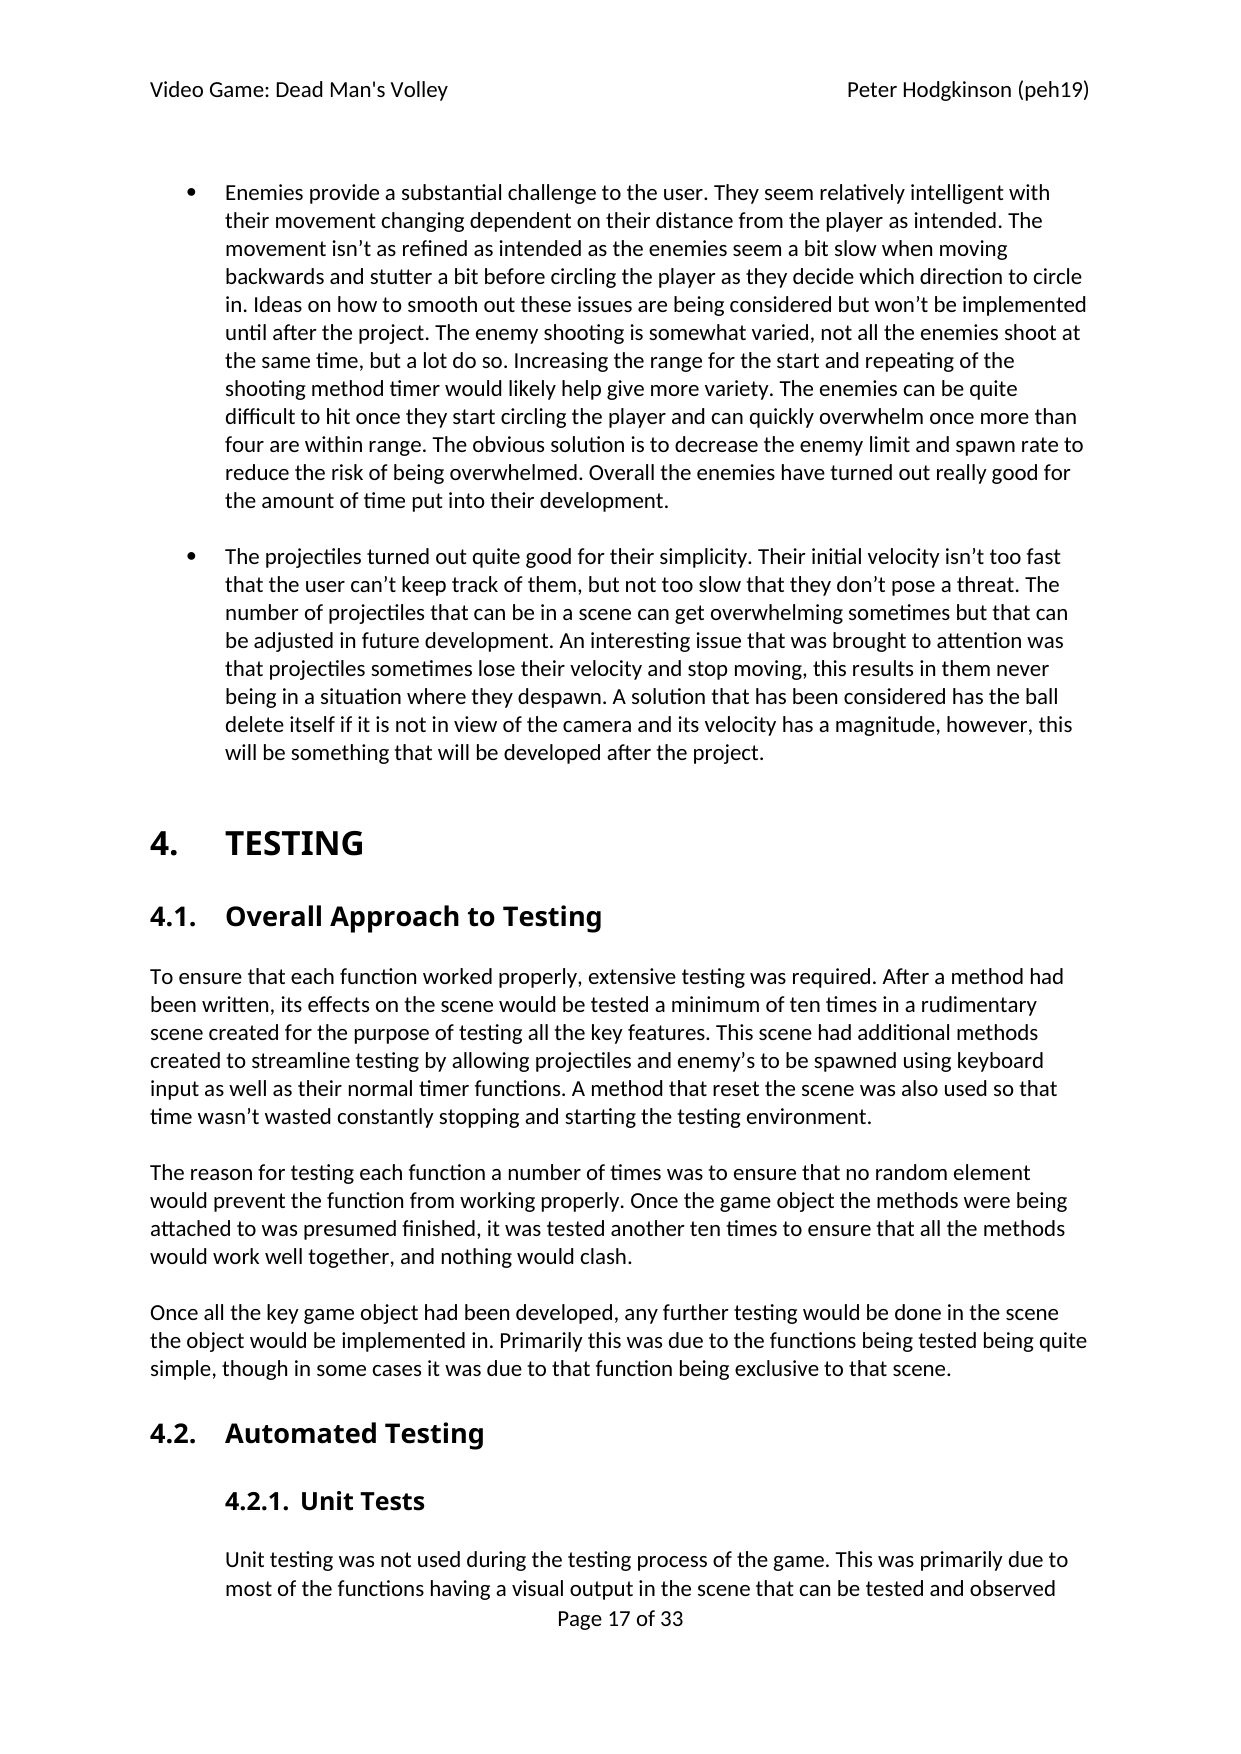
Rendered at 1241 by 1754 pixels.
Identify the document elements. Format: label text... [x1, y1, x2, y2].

subtitle 4.2. Automated Testing [150, 1414, 1090, 1451]
subtitle 4.1. Overall Approach to Testing [150, 897, 1090, 934]
text Once all the key game object had been developed, any further testing would be done in the scene the object would be implemented in. Primarily this was due to the functions being tested being quite simple, though in some cases it was due to that function being exclusive to that scene. [150, 1298, 1090, 1382]
list Enemies provide a substantial challenge to the user. They seem relatively intelligent with their movement changing dependent on their distance from the player as intended. The movement isn’t as refined as intended as the enemies seem a bit slow when moving backwards and stutter a bit before circling the player as they decide which direction to circle in. Ideas on how to smooth out these issues are being considered but won’t be implemented until after the project. The enemy shooting is somewhat varied, not all the enemies shoot at the same time, but a lot do so. Increasing the range for the start and repeating of the shooting method timer would likely help give more variety. The enemies can be quite difficult to hit once they start circling the player and can quickly overwhelm once more than four are within range. The obvious solution is to decrease the enemy limit and spawn rate to reduce the risk of being overwhelmed. Overall the enemies have turned out really good for the amount of time put into their development. [187, 178, 1090, 514]
subtitle 4.2.1. Unit Tests [225, 1483, 1090, 1518]
list The projectiles turned out quite good for their simplicity. Their initial velocity isn’t too fast that the user can’t keep track of them, but not too slow that they don’t pose a threat. The number of projectiles that can be in a scene can get overwhelming sometimes but that can be adjusted in future development. An interesting issue that was brought to attention was that projectiles sometimes lose their velocity and stop moving, this results in them never being in a situation where they despawn. A solution that has been considered has the ball delete itself if it is not in view of the camera and its velocity has a magnitude, however, this will be something that will be developed after the project. [187, 542, 1090, 766]
text Unit testing was not used during the testing process of the game. This was primarily due to most of the functions having a visual output in the scene that can be tested and observed [225, 1546, 1090, 1602]
text The reason for testing each function a number of times was to ensure that no random element would prevent the function from working properly. Once the game object the methods were being attached to was presumed finished, it was tested another ten times to ensure that all the methods would work well together, and nothing would clash. [150, 1158, 1090, 1270]
subtitle 4. TESTING [150, 819, 1090, 865]
text To ensure that each function worked properly, extensive testing was required. After a method had been written, its effects on the scene would be tested a minimum of ten times in a rudimentary scene created for the purpose of testing all the key features. This scene had additional methods created to streamline testing by allowing projectiles and enemy’s to be spawned using keyboard input as well as their normal timer functions. A method that reset the scene was also used so that time wasn’t wasted constantly stopping and starting the testing environment. [150, 962, 1090, 1130]
